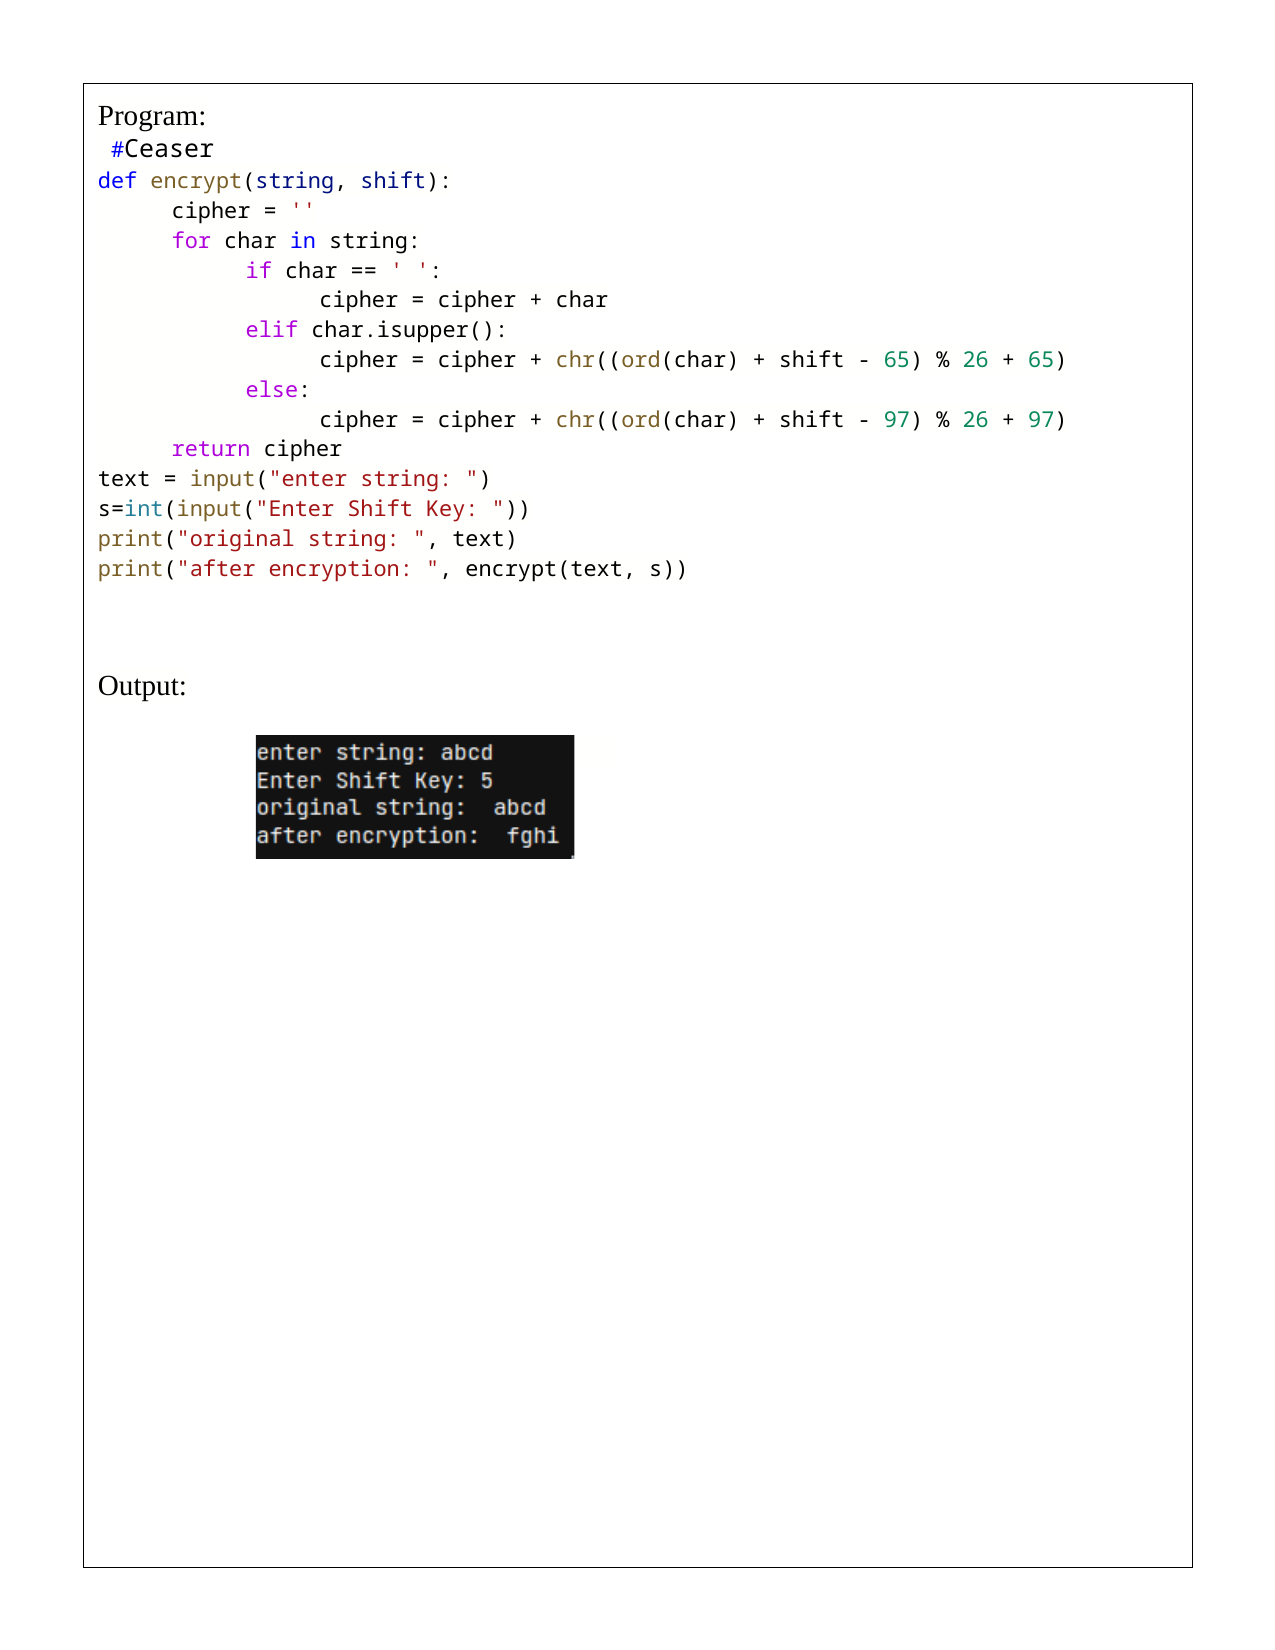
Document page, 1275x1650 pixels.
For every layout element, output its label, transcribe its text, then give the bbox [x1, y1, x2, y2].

text def encrypt(string, shift): [98, 165, 1177, 195]
text return cipher [98, 433, 1177, 463]
text else: [98, 374, 1177, 403]
text cipher = '' [98, 195, 1177, 225]
text #Ceaser [98, 131, 1177, 165]
picture [255, 735, 575, 859]
text Program: [98, 98, 1177, 131]
text text = input("enter string: ") [98, 463, 1177, 493]
text elif char.isupper(): [98, 314, 1177, 344]
text cipher = cipher + chr((ord(char) + shift - 97) % 26 + 97) [98, 403, 1177, 433]
text cipher = cipher + chr((ord(char) + shift - 65) % 26 + 65) [98, 344, 1177, 374]
text Output: [98, 668, 1177, 702]
text if char == ' ': [98, 254, 1177, 284]
text print("original string: ", text) [98, 523, 1177, 552]
text s=int(input("Enter Shift Key: ")) [98, 493, 1177, 523]
text for char in string: [98, 225, 1177, 254]
text cipher = cipher + char [98, 284, 1177, 314]
text print("after encryption: ", encrypt(text, s)) [98, 552, 1177, 582]
